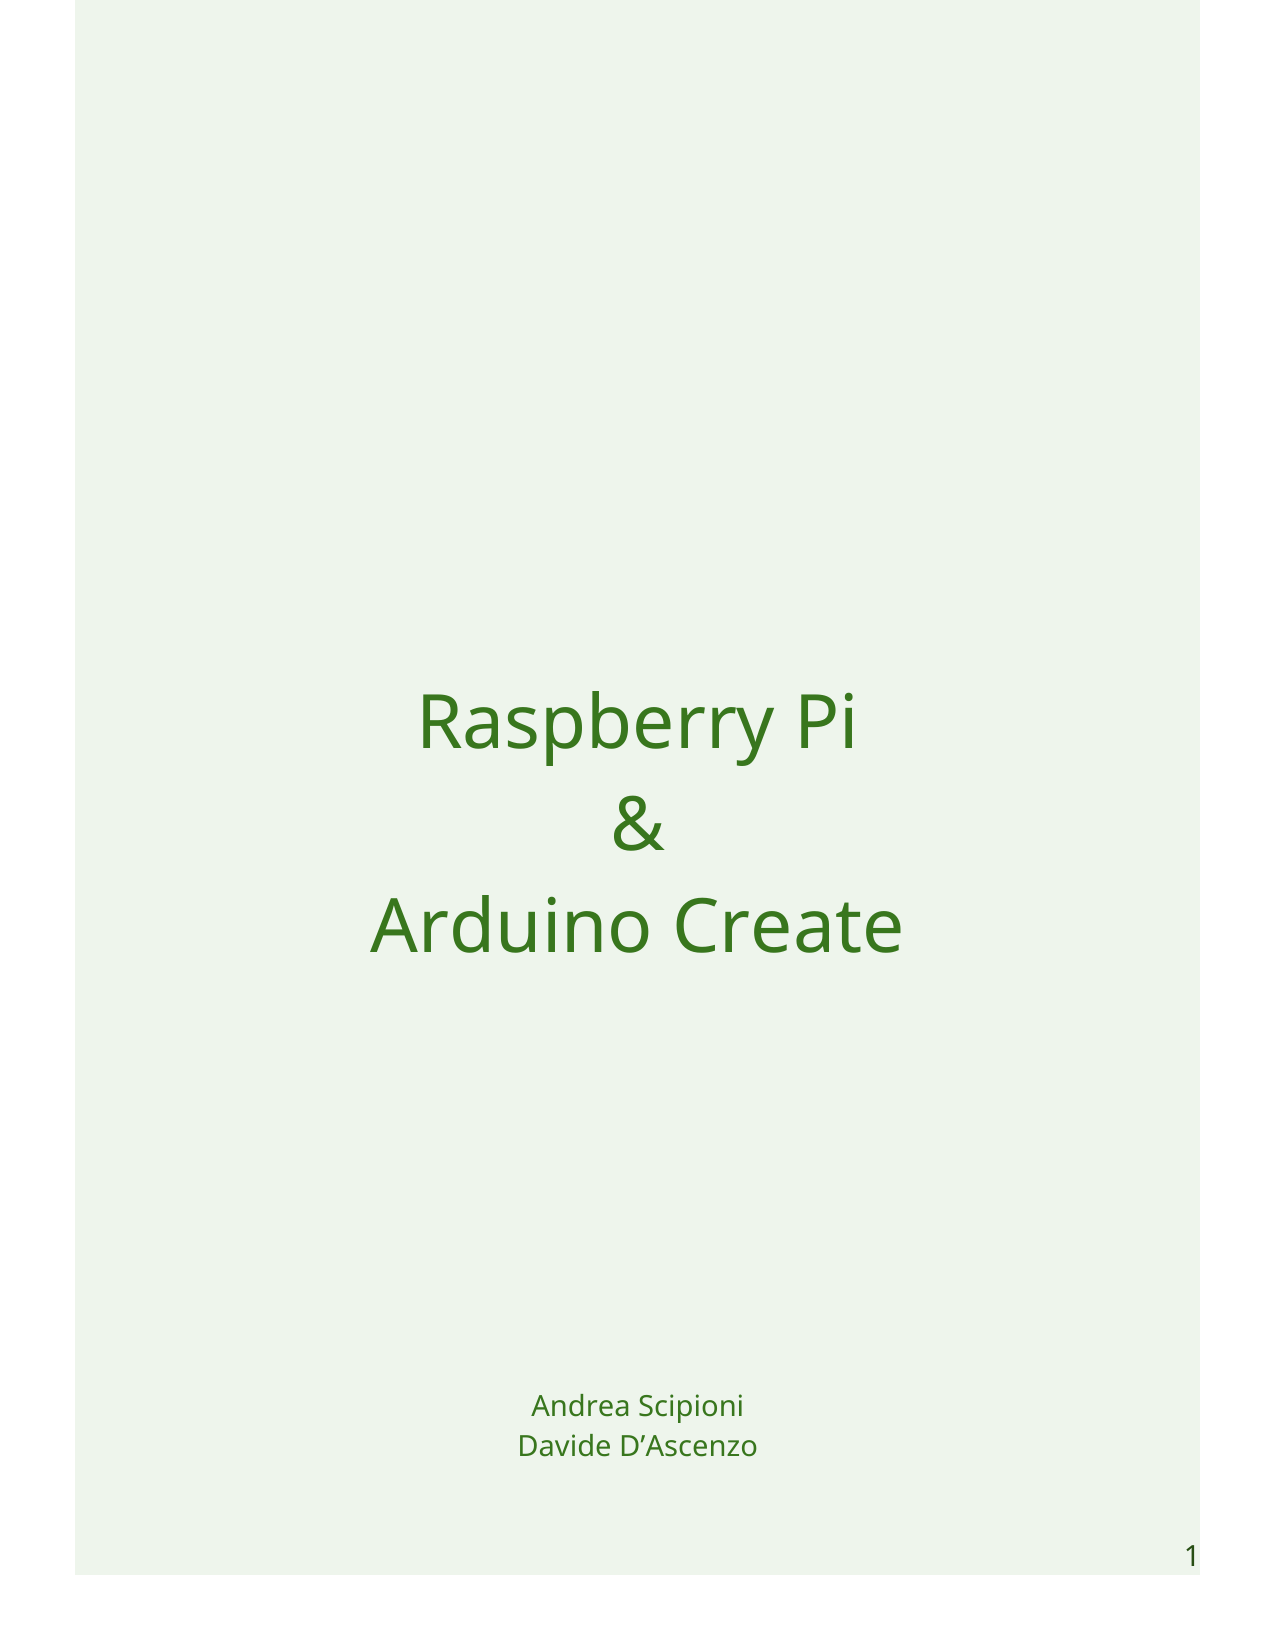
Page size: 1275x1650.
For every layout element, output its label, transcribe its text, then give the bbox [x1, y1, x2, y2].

title Arduino Create [75, 872, 1200, 975]
subtitle Andrea Scipioni [75, 1385, 1200, 1425]
title Raspberry Pi [75, 668, 1200, 770]
title & [75, 770, 1200, 872]
subtitle Davide D’Ascenzo [75, 1425, 1200, 1465]
